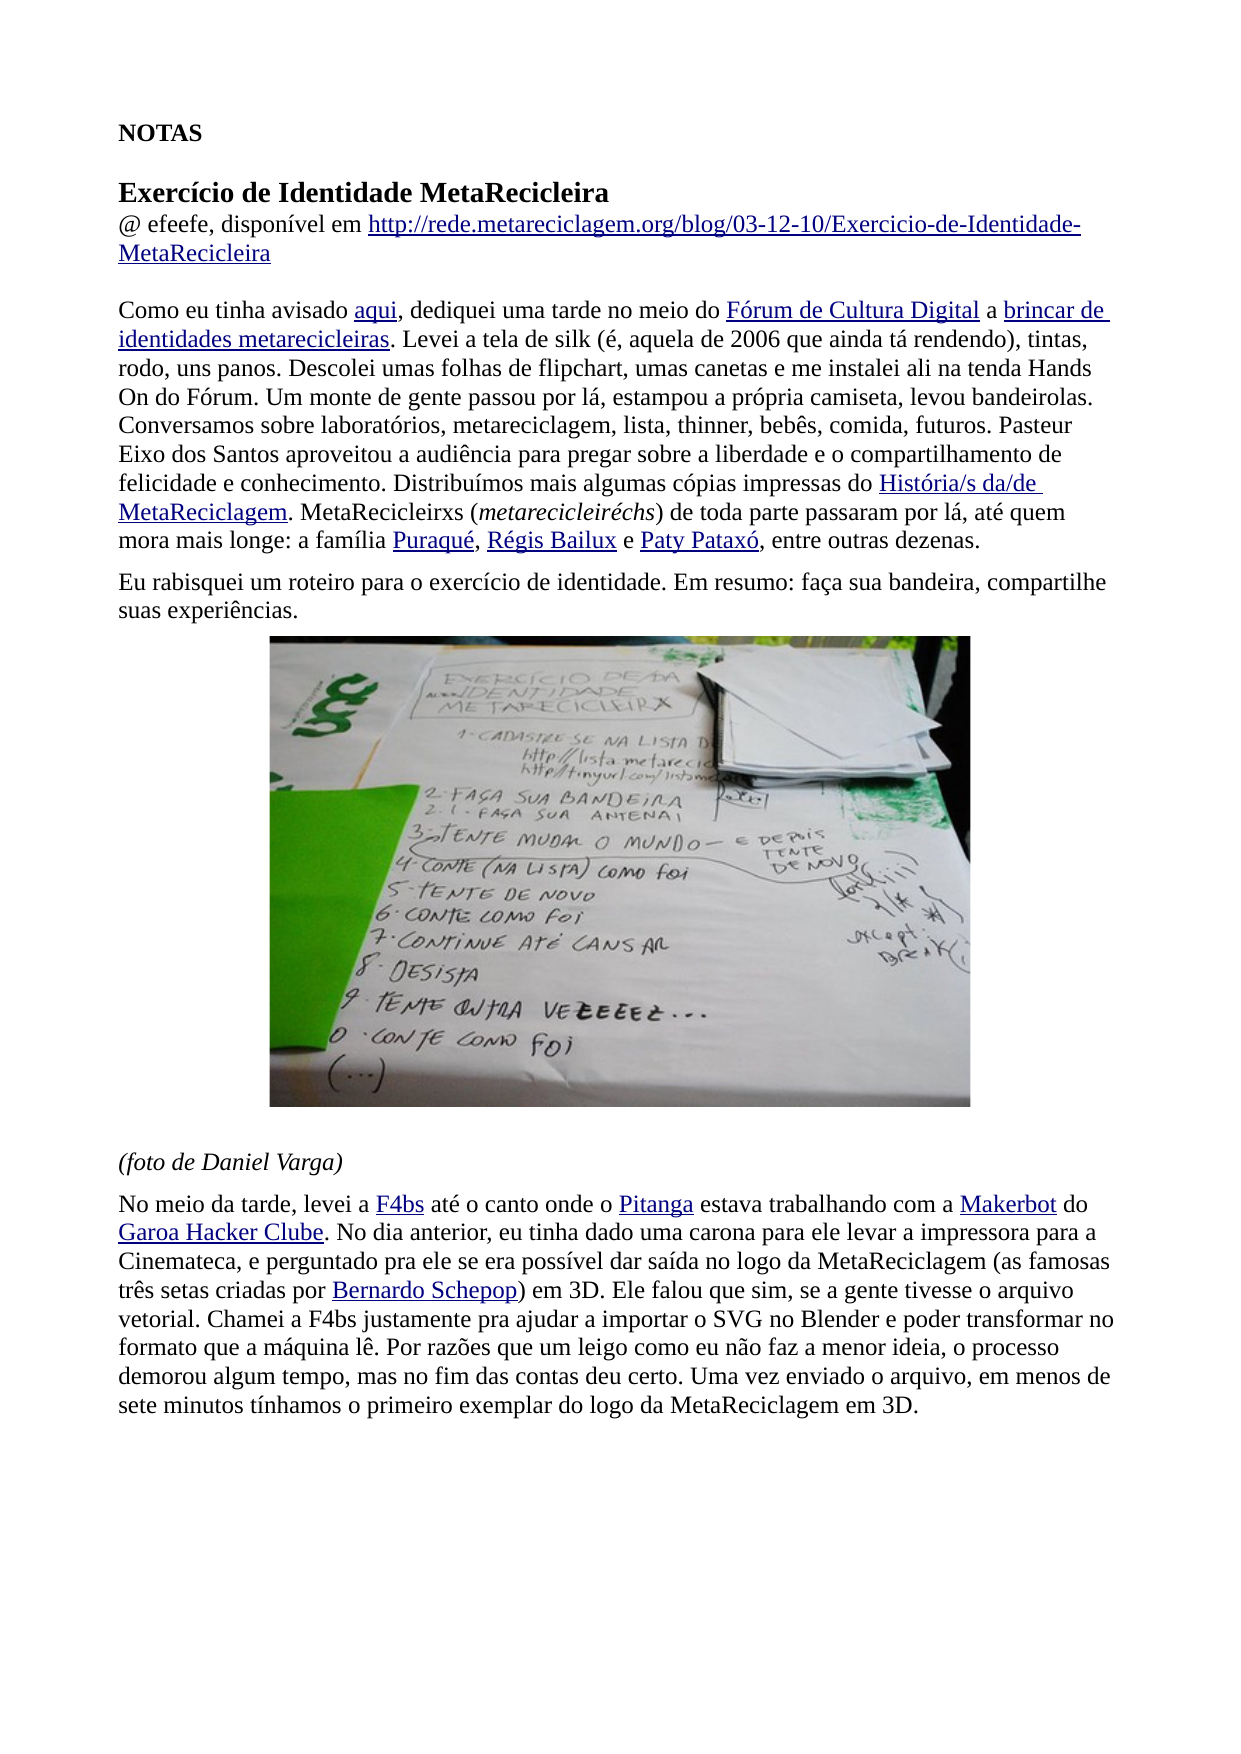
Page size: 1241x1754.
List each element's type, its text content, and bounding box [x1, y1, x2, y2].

text NOTAS [118, 118, 1122, 147]
text Como eu tinha avisado aqui, dediquei uma tarde no meio do Fórum de Cultura Digital a brincar de identidades metarecicleiras. Levei a tela de silk (é, aquela de 2006 que ainda tá rendendo), tintas, rodo, uns panos. Descolei umas folhas de flipchart, umas canetas e me instalei ali na tenda Hands On do Fórum. Um monte de gente passou por lá, estampou a própria camiseta, levou bandeirolas. Conversamos sobre laboratórios, metareciclagem, lista, thinner, bebês, comida, futuros. Pasteur Eixo dos Santos aproveitou a audiência para pregar sobre a liberdade e o compartilhamento de felicidade e conhecimento. Distribuímos mais algumas cópias impressas do História/s da/de MetaReciclagem. MetaRecicleirxs (metarecicleiréchs) de toda parte passaram por lá, até quem mora mais longe: a família Puraqué, Régis Bailux e Paty Pataxó, entre outras dezenas. [118, 295, 1122, 554]
text @ efeefe, disponível em http://rede.metareciclagem.org/blog/03-12-10/Exercicio-de-Identidade-MetaRecicleira [118, 209, 1122, 267]
text Eu rabisquei um roteiro para o exercício de identidade. Em resumo: faça sua bandeira, compartilhe suas experiências. [118, 567, 1122, 624]
text No meio da tarde, levei a F4bs até o canto onde o Pitanga estava trabalhando com a Makerbot do Garoa Hacker Clube. No dia anterior, eu tinha dado uma carona para ele levar a impressora para a Cinemateca, e perguntado pra ele se era possível dar saída no logo da MetaReciclagem (as famosas três setas criadas por Bernardo Schepop) em 3D. Ele falou que sim, se a gente tivesse o arquivo vetorial. Chamei a F4bs justamente pra ajudar a importar o SVG no Blender e poder transformar no formato que a máquina lê. Por razões que um leigo como eu não faz a menor ideia, o processo demorou algum tempo, mas no fim das contas deu certo. Uma vez enviado o arquivo, em menos de sete minutos tínhamos o primeiro exemplar do logo da MetaReciclagem em 3D. [118, 1189, 1122, 1419]
text Exercício de Identidade MetaRecicleira [118, 176, 1122, 209]
picture [269, 636, 971, 1107]
text (foto de Daniel Varga) [118, 1147, 1122, 1176]
